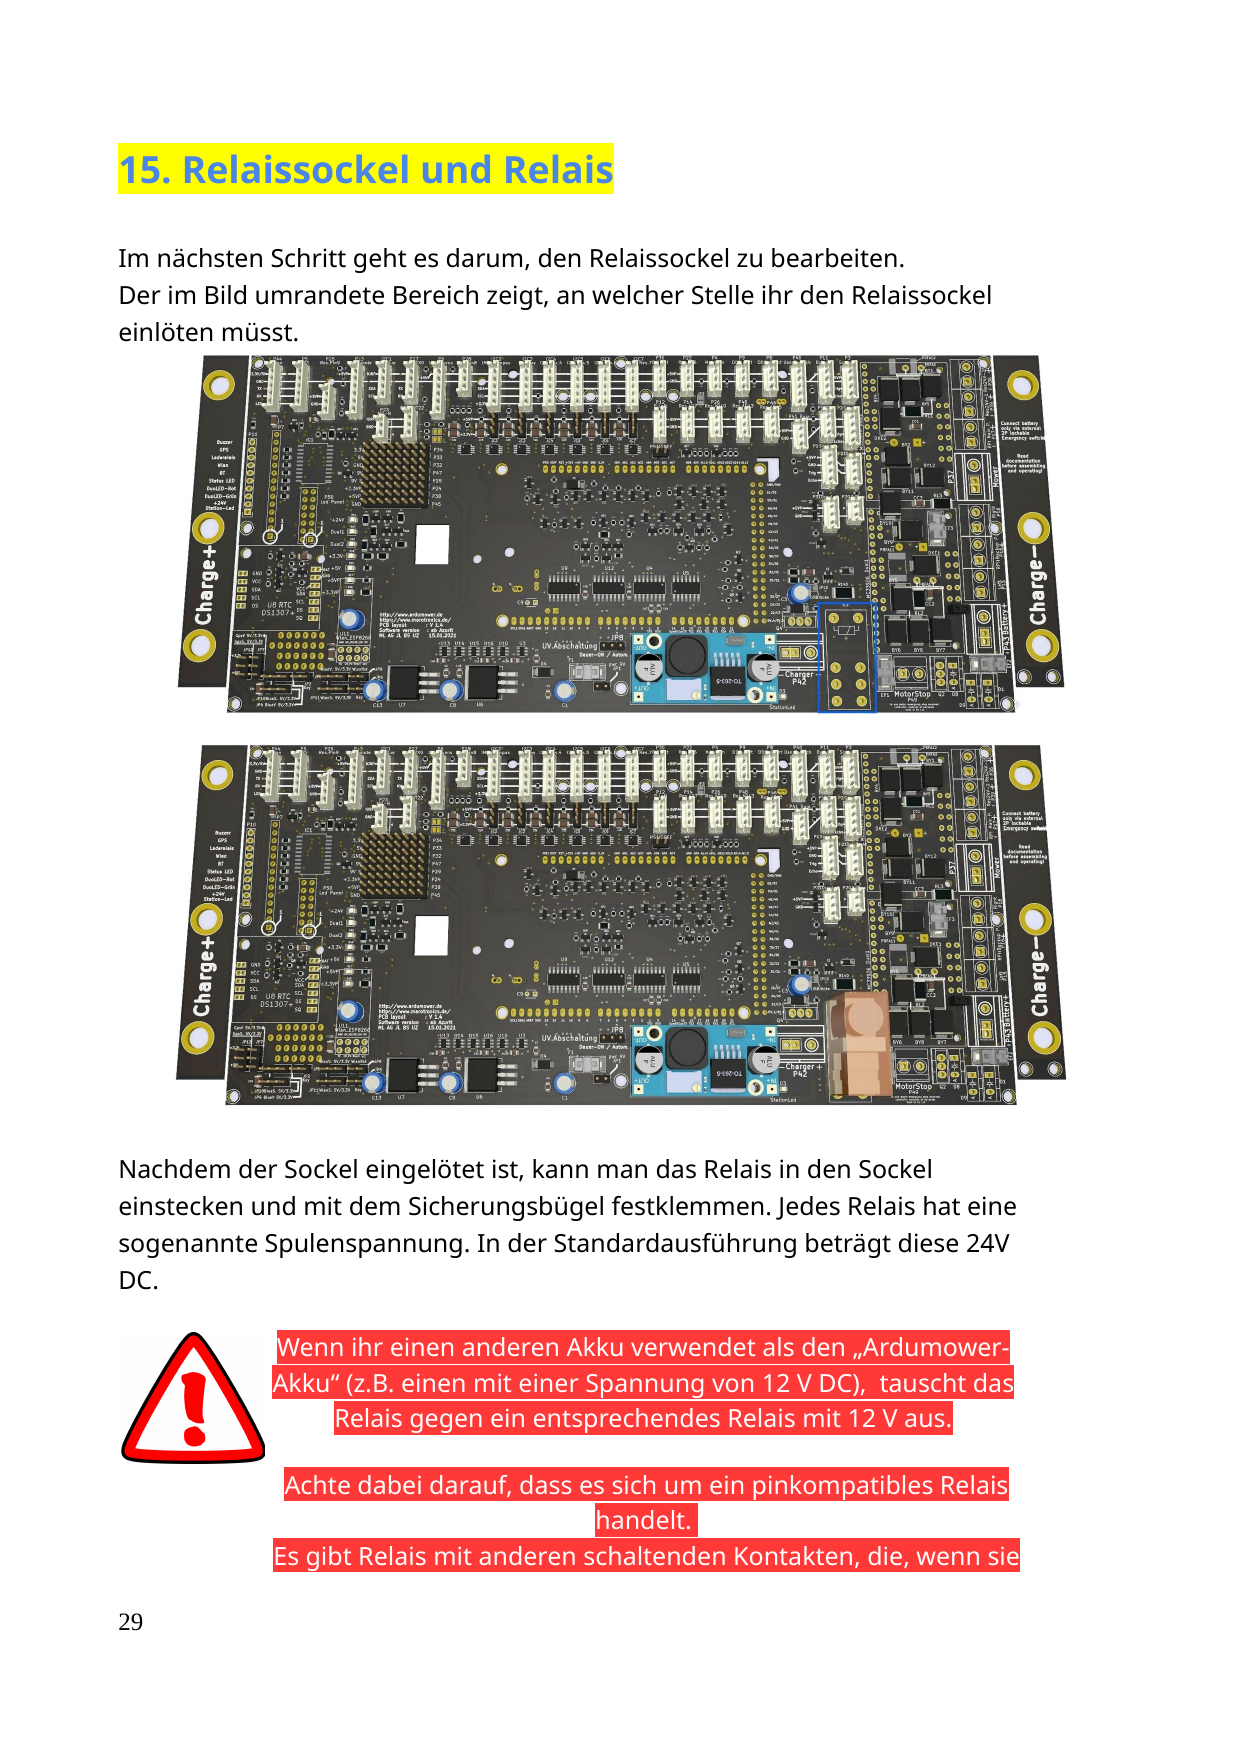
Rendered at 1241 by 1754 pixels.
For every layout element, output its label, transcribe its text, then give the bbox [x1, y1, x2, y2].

text Wenn ihr einen anderen Akku verwendet als den „Ardumower-Akku“ (z.B. einen mit einer Spannung von 12 V DC), tauscht das Relais gegen ein entsprechendes Relais mit 12 V aus. [118, 1328, 1022, 1434]
text Achte dabei darauf, dass es sich um ein pinkompatibles Relais handelt. Es gibt Relais mit anderen schaltenden Kontakten, die, wenn sie [272, 1466, 1022, 1572]
text Nachdem der Sockel eingelötet ist, kann man das Relais in den Sockel einstecken und mit dem Sicherungsbügel festklemmen. Jedes Relais hat eine sogenannte Spulenspannung. In der Standardausführung beträgt diese 24V DC. [118, 381, 1022, 1297]
subtitle 15. Relaissockel und Relais [118, 143, 1122, 194]
picture [121, 1332, 265, 1464]
picture [168, 349, 1072, 719]
text Im nächsten Schritt geht es darum, den Relaissockel zu bearbeiten. Der im Bild umrandete Bereich zeigt, an welcher Stelle ihr den Relaissockel einlöten müsst. [118, 238, 1022, 349]
picture [168, 736, 1072, 1112]
